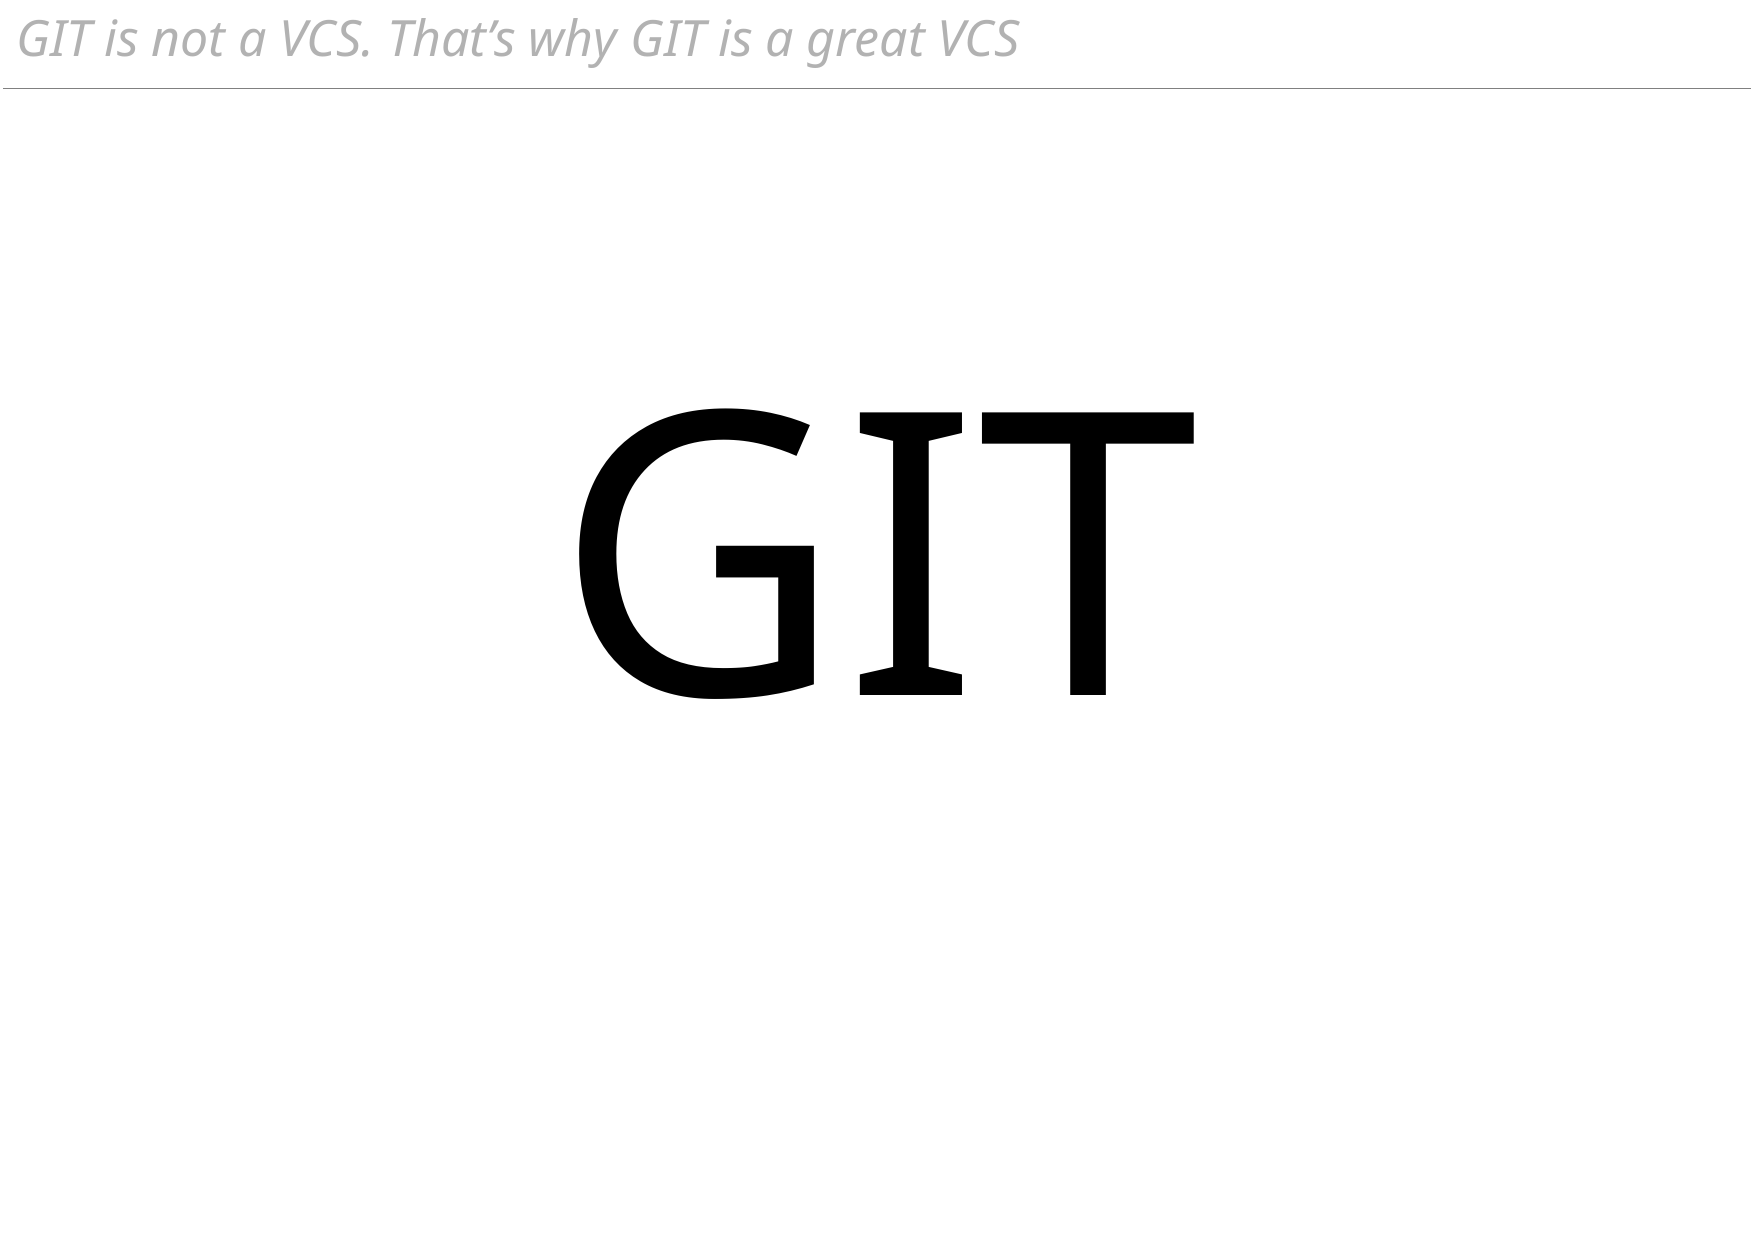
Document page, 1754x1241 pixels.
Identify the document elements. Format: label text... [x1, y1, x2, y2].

text GIT [3, 272, 1751, 811]
